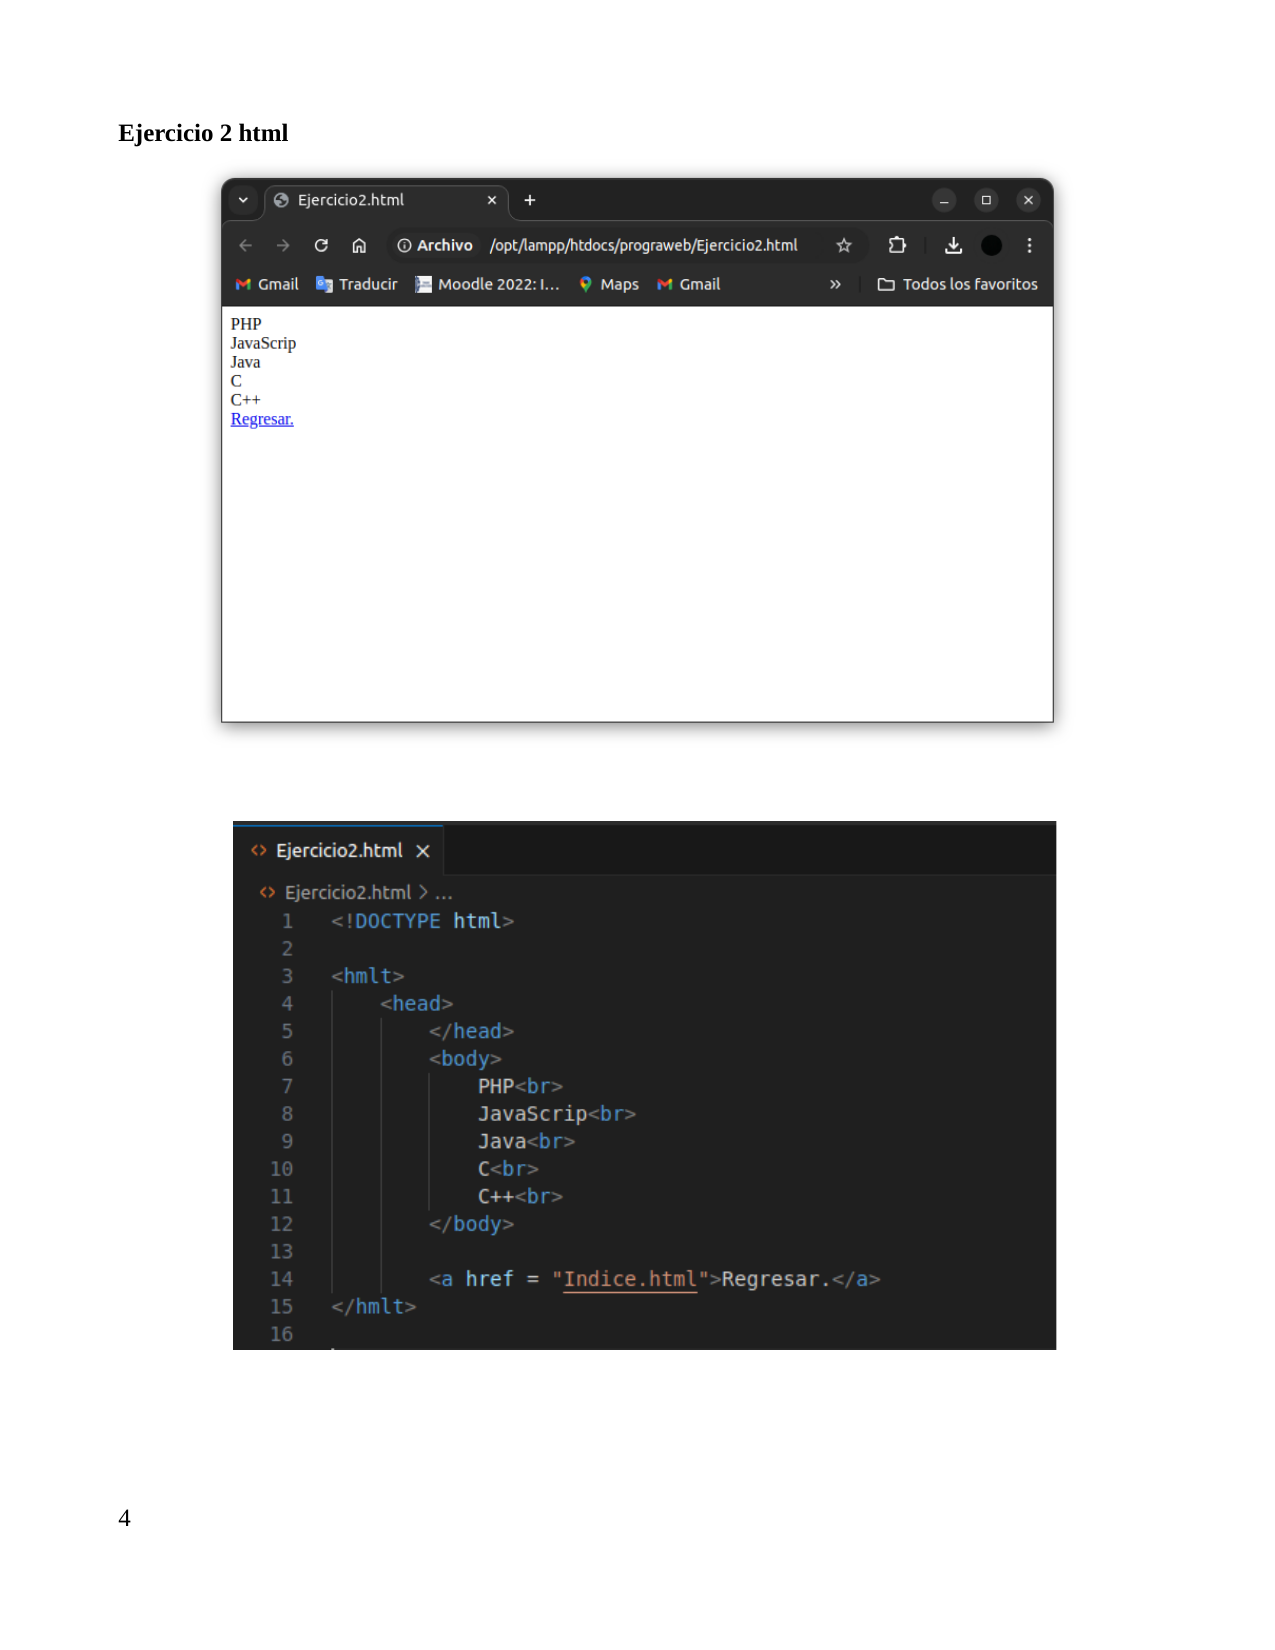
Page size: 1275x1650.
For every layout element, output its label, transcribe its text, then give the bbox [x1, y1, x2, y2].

picture [233, 821, 1057, 1350]
picture [199, 159, 1076, 748]
subtitle Ejercicio 2 html [118, 118, 1157, 147]
